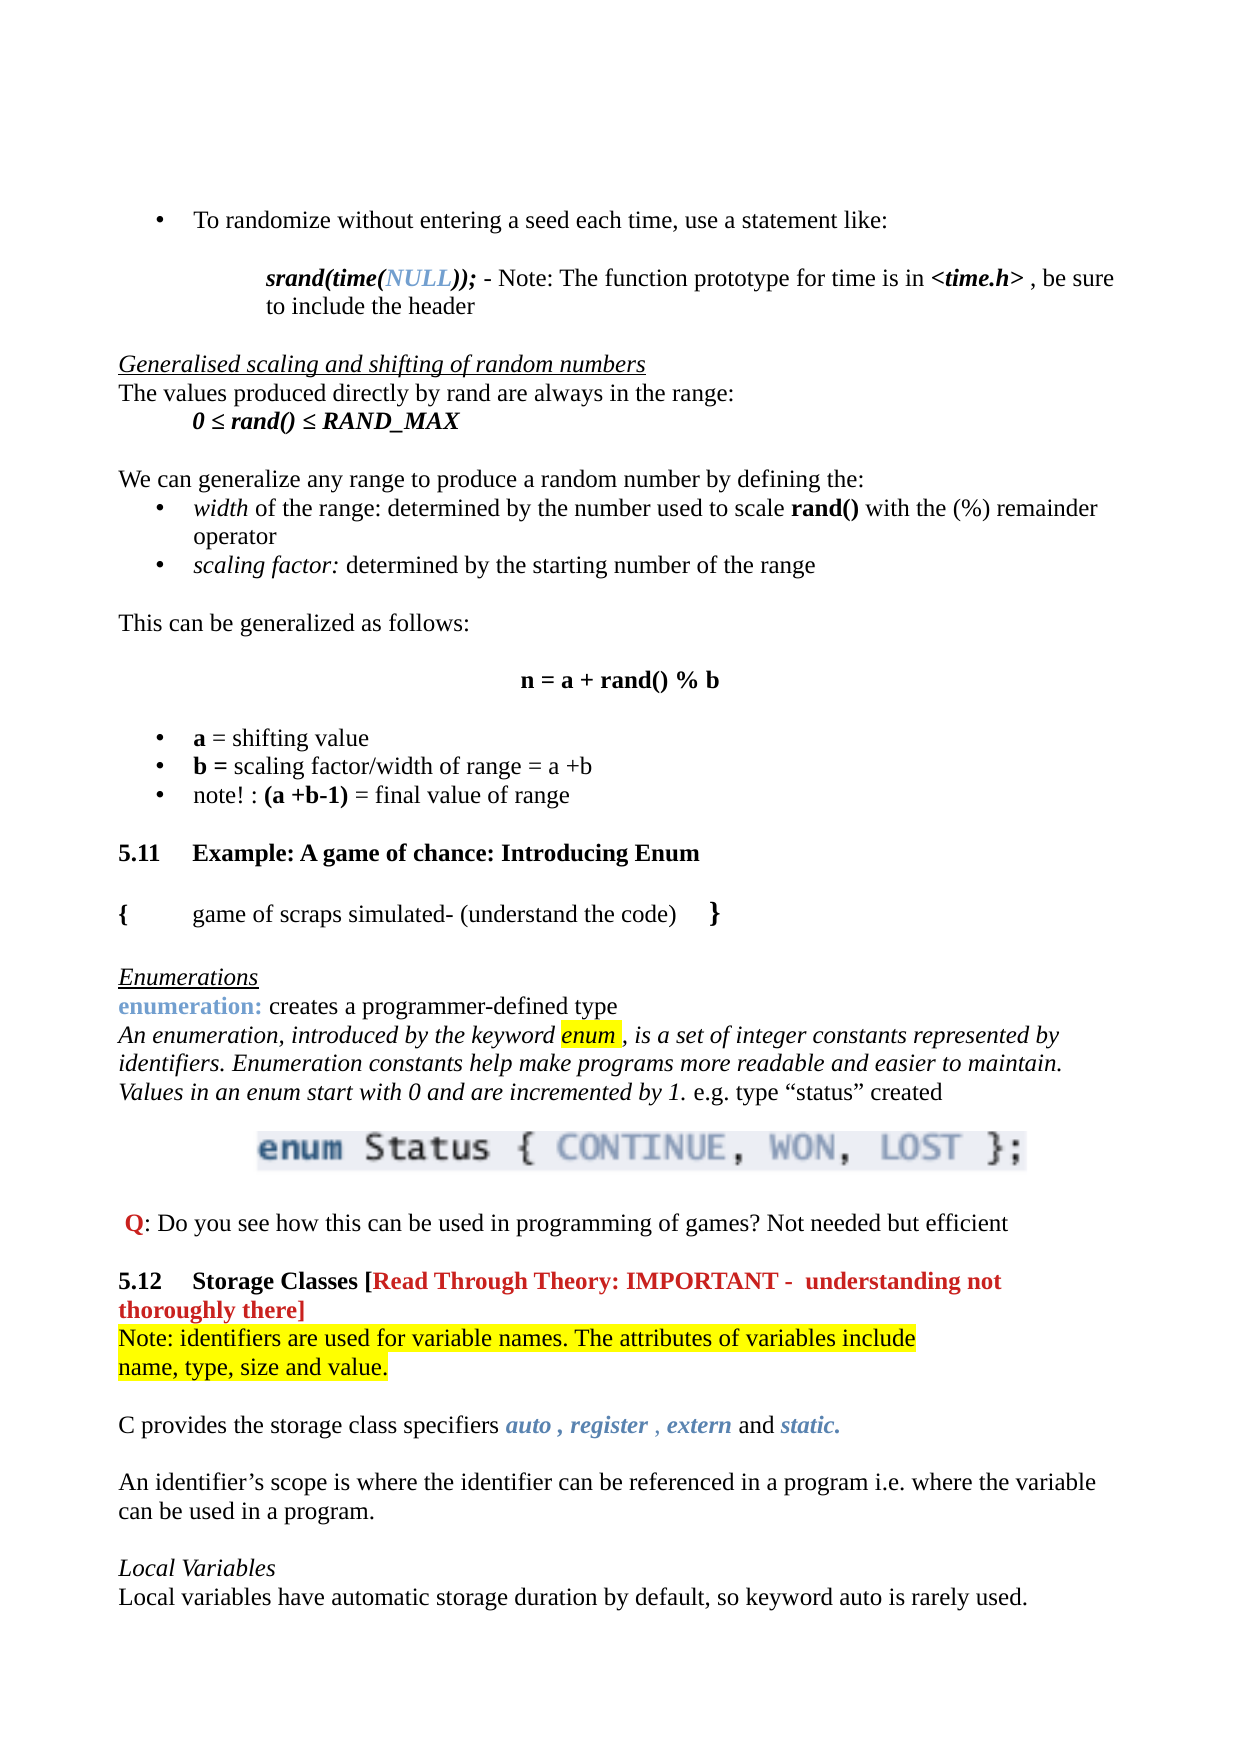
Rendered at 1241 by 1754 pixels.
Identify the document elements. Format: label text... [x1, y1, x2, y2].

text Enumerations [118, 962, 1122, 991]
text Q: Do you see how this can be used in programming of games? Not needed but efficient [118, 1208, 1122, 1237]
picture [238, 1131, 961, 1180]
text srand(time(NULL)); - Note: The function prototype for time is in <time.h> , be sure [118, 263, 1122, 291]
text 5.12 Storage Classes [Read Through Theory: IMPORTANT - understanding not thoroughly there] [118, 1266, 1122, 1323]
text This can be generalized as follows: [118, 608, 1122, 636]
list a = shifting value [156, 723, 1122, 751]
list note! : (a +b-1) = final value of range [156, 780, 1122, 809]
text An enumeration, introduced by the keyword enum , is a set of integer constants represented by identifiers. Enumeration constants help make programs more readable and easier to maintain. Values in an enum start with 0 and are incremented by 1. e.g. type “status” created [118, 1020, 1122, 1106]
text We can generalize any range to produce a random number by defining the: [118, 464, 1122, 493]
text Local Variables [118, 1553, 1122, 1582]
text name, type, size and value. [118, 1352, 1122, 1381]
text Note: identifiers are used for variable names. The attributes of variables include [118, 1323, 1122, 1352]
list b = scaling factor/width of range = a +b [156, 751, 1122, 780]
text n = a + rand() % b [118, 665, 1122, 694]
text 5.11 Example: A game of chance: Introducing Enum [118, 838, 1122, 866]
text enumeration: creates a programmer-defined type [118, 991, 1122, 1020]
text The values produced directly by rand are always in the range: [118, 378, 1122, 406]
text { game of scraps simulated- (understand the code) } [118, 895, 1122, 929]
list To randomize without entering a seed each time, use a statement like: [156, 205, 1122, 234]
list width of the range: determined by the number used to scale rand() with the (%) remainder operator [156, 493, 1122, 550]
text Generalised scaling and shifting of random numbers [118, 349, 1122, 378]
text An identifier’s scope is where the identifier can be referenced in a program i.e. where the variable can be used in a program. [118, 1467, 1122, 1525]
text 0 ≤ rand() ≤ RAND_MAX [118, 406, 1122, 435]
text Local variables have automatic storage duration by default, so keyword auto is rarely used. [118, 1582, 1122, 1611]
text C provides the storage class specifiers auto , register , extern and static. [118, 1410, 1122, 1438]
list scaling factor: determined by the starting number of the range [156, 550, 1122, 579]
text to include the header [118, 291, 1122, 320]
